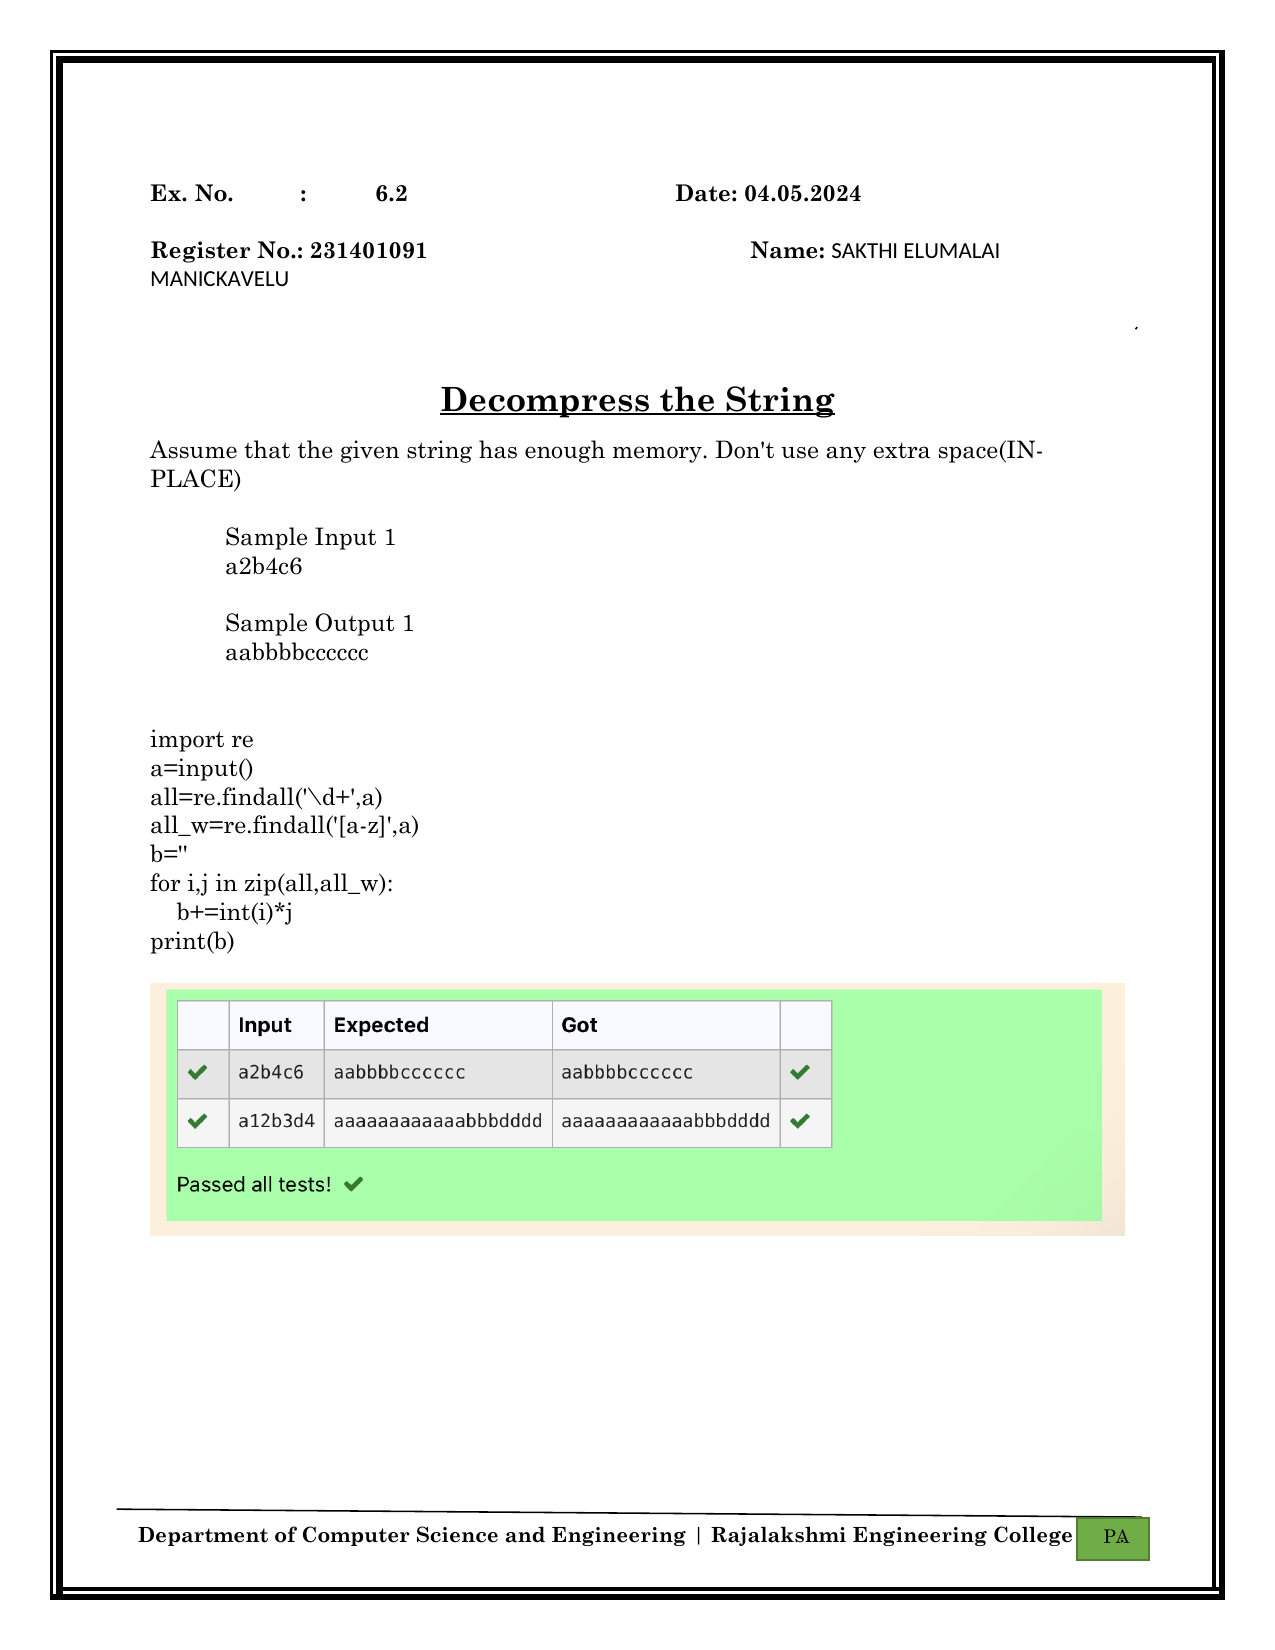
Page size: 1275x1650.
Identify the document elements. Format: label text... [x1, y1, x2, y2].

text Register No.: 231401091 Name: SAKTHI ELUMALAI MANICKAVELU [150, 236, 1125, 292]
text print(b) [150, 926, 1125, 954]
text Ex. No. : 6.2 Date: 04.05.2024 [150, 179, 1125, 207]
picture [150, 983, 1125, 1236]
text all_w=re.findall('[a-z]',a) [150, 810, 1125, 839]
text b+=int(i)*j [150, 897, 1125, 926]
text a=input() [150, 752, 1125, 781]
text all=re.findall('\d+',a) [150, 781, 1125, 810]
text aabbbbcccccc [225, 637, 1125, 666]
text Sample Input 1 [225, 522, 1125, 550]
text b='' [150, 839, 1125, 868]
text Assume that the given string has enough memory. Don't use any extra space(IN-PLACE) [150, 435, 1125, 493]
text Sample Output 1 [225, 608, 1125, 637]
text import re [150, 723, 1125, 752]
text a2b4c6 [225, 550, 1125, 579]
text Decompress the String [150, 378, 1125, 418]
text for i,j in zip(all,all_w): [150, 868, 1125, 897]
